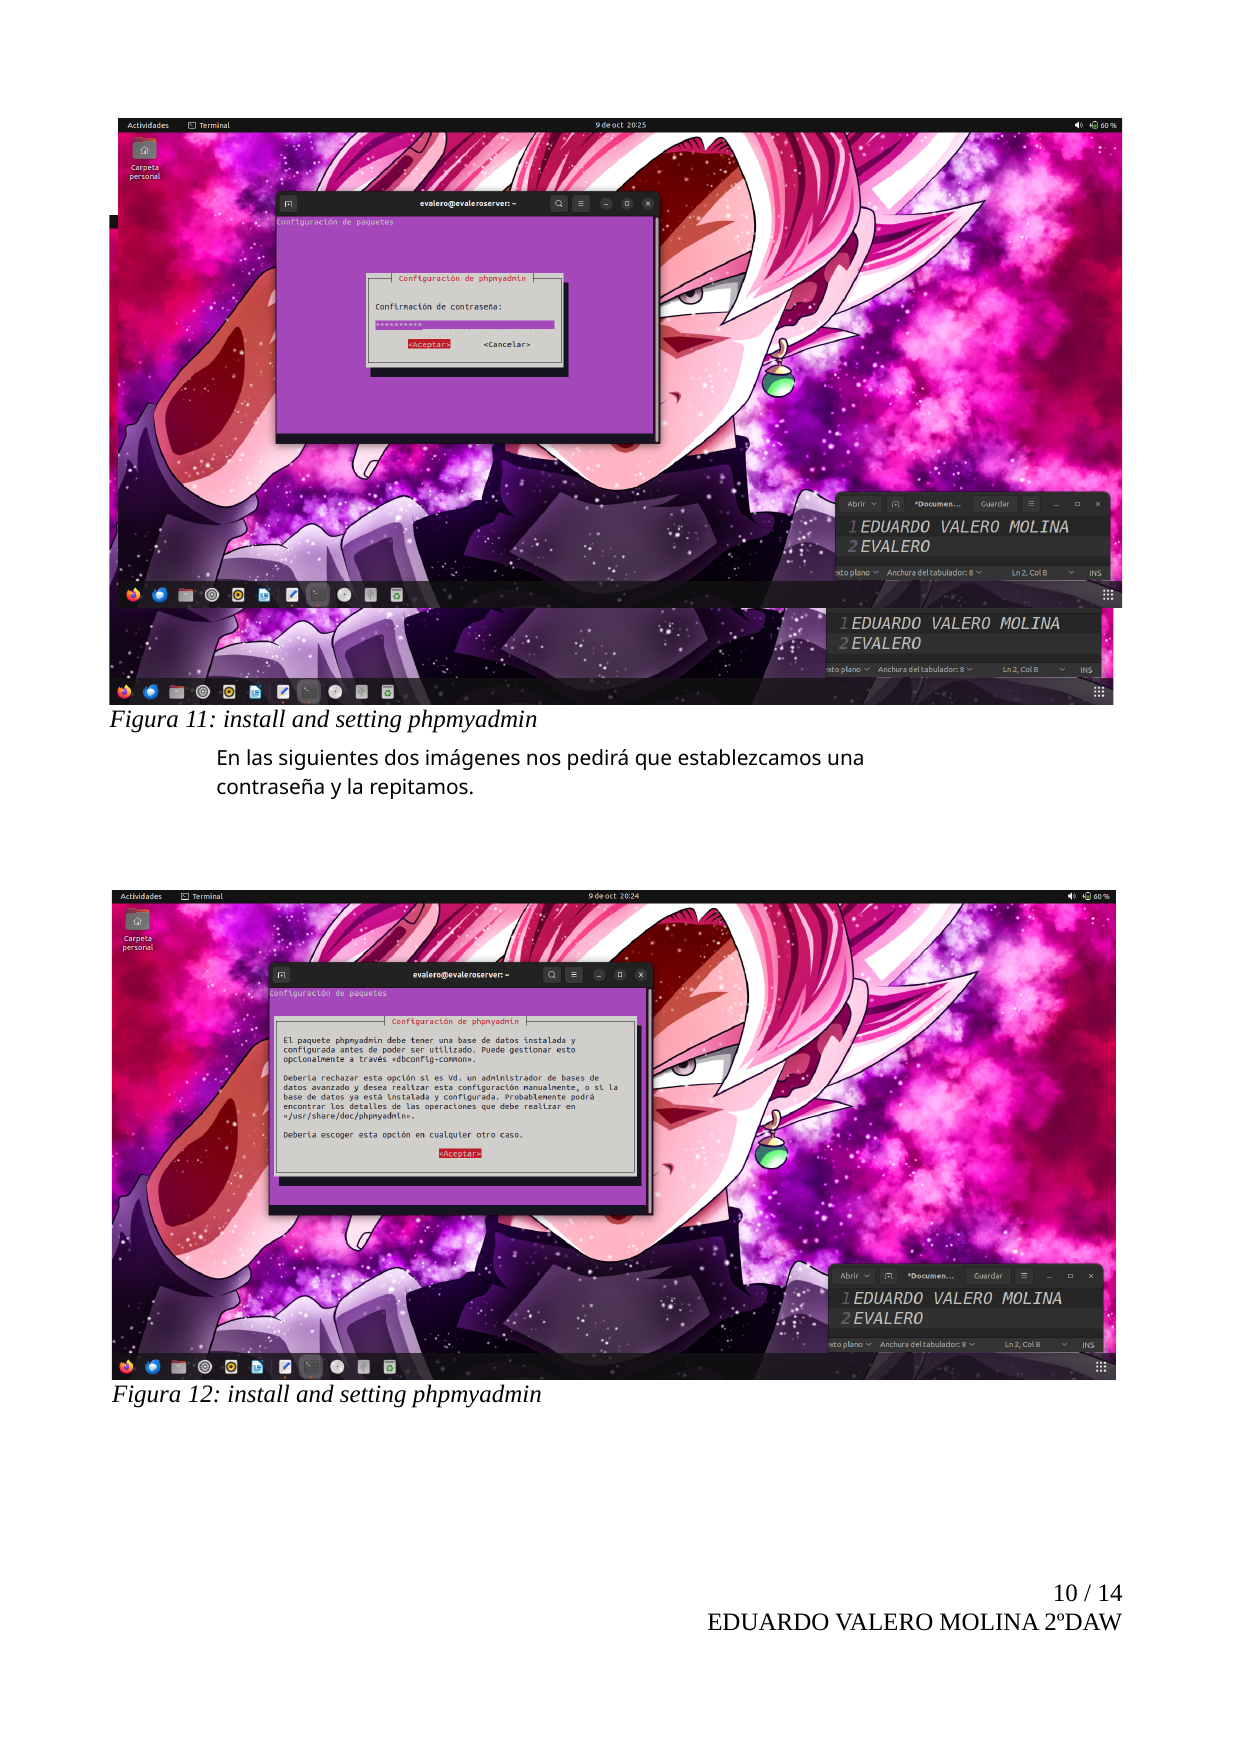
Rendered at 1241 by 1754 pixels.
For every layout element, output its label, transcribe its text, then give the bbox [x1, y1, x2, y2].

picture [109, 118, 1123, 705]
picture [111, 890, 1116, 1380]
text Figura 11: install and setting phpmyadmin [109, 705, 1113, 733]
text Figura 12: install and setting phpmyadmin [112, 1380, 1116, 1408]
